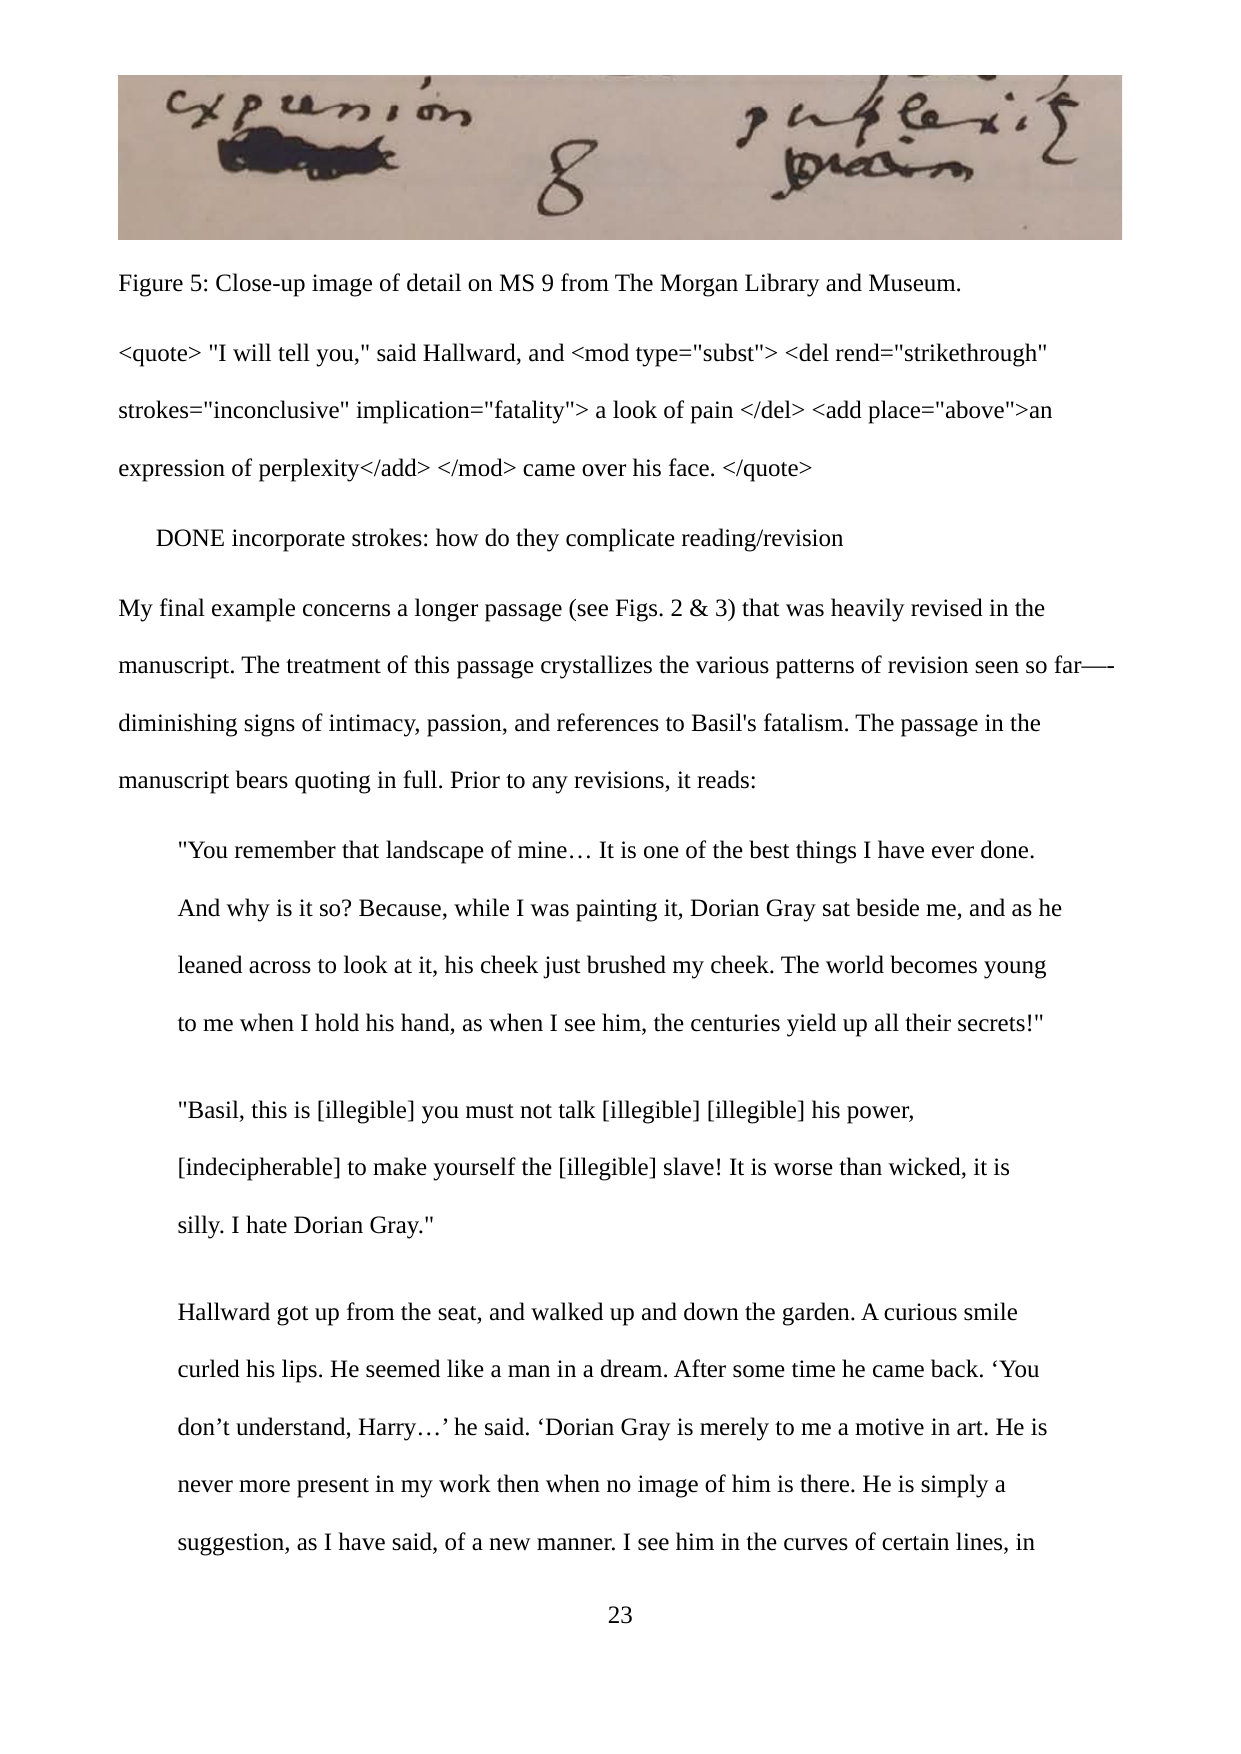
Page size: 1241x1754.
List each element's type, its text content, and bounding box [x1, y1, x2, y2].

text Figure 5: Close-up image of detail on MS 9 from The Morgan Library and Museum. [118, 240, 1122, 297]
text Hallward got up from the seat, and walked up and down the garden. A curious smile curled his lips. He seemed like a man in a dream. After some time he came back. ‘You don’t understand, Harry…’ he said. ‘Dorian Gray is merely to me a motive in art. He is never more present in my work then when no image of him is there. He is simply a suggestion, as I have said, of a new manner. I see him in the curves of certain lines, in [177, 1297, 1063, 1556]
text <quote> "I will tell you," said Hallward, and <mod type="subst"> <del rend="strikethrough" strokes="inconclusive" implication="fatality"> a look of pain </del> <add place="above">an expression of perplexity</add> </mod> came over his face. </quote> [118, 338, 1122, 482]
text "You remember that landscape of mine… It is one of the best things I have ever done. And why is it so? Because, while I was painting it, Dorian Gray sat beside me, and as he leaned across to look at it, his cheek just brushed my cheek. The world becomes young to me when I hold his hand, as when I see him, the centuries yield up all their secrets!" [177, 835, 1063, 1037]
text "Basil, this is [illegible] you must not talk [illegible] [illegible] his power, [indecipherable] to make yourself the [illegible] slave! It is worse than wicked, it is silly. I hate Dorian Gray." [177, 1095, 1063, 1239]
text My final example concerns a longer passage (see Figs. 2 & 3) that was heavily revised in the manuscript. The treatment of this passage crystallizes the various patterns of revision seen so far—-diminishing signs of intimacy, passion, and references to Basil's fatalism. The passage in the manuscript bears quoting in full. Prior to any revisions, it reads: [118, 593, 1122, 794]
text DONE incorporate strokes: how do they complicate reading/revision [156, 523, 1122, 552]
